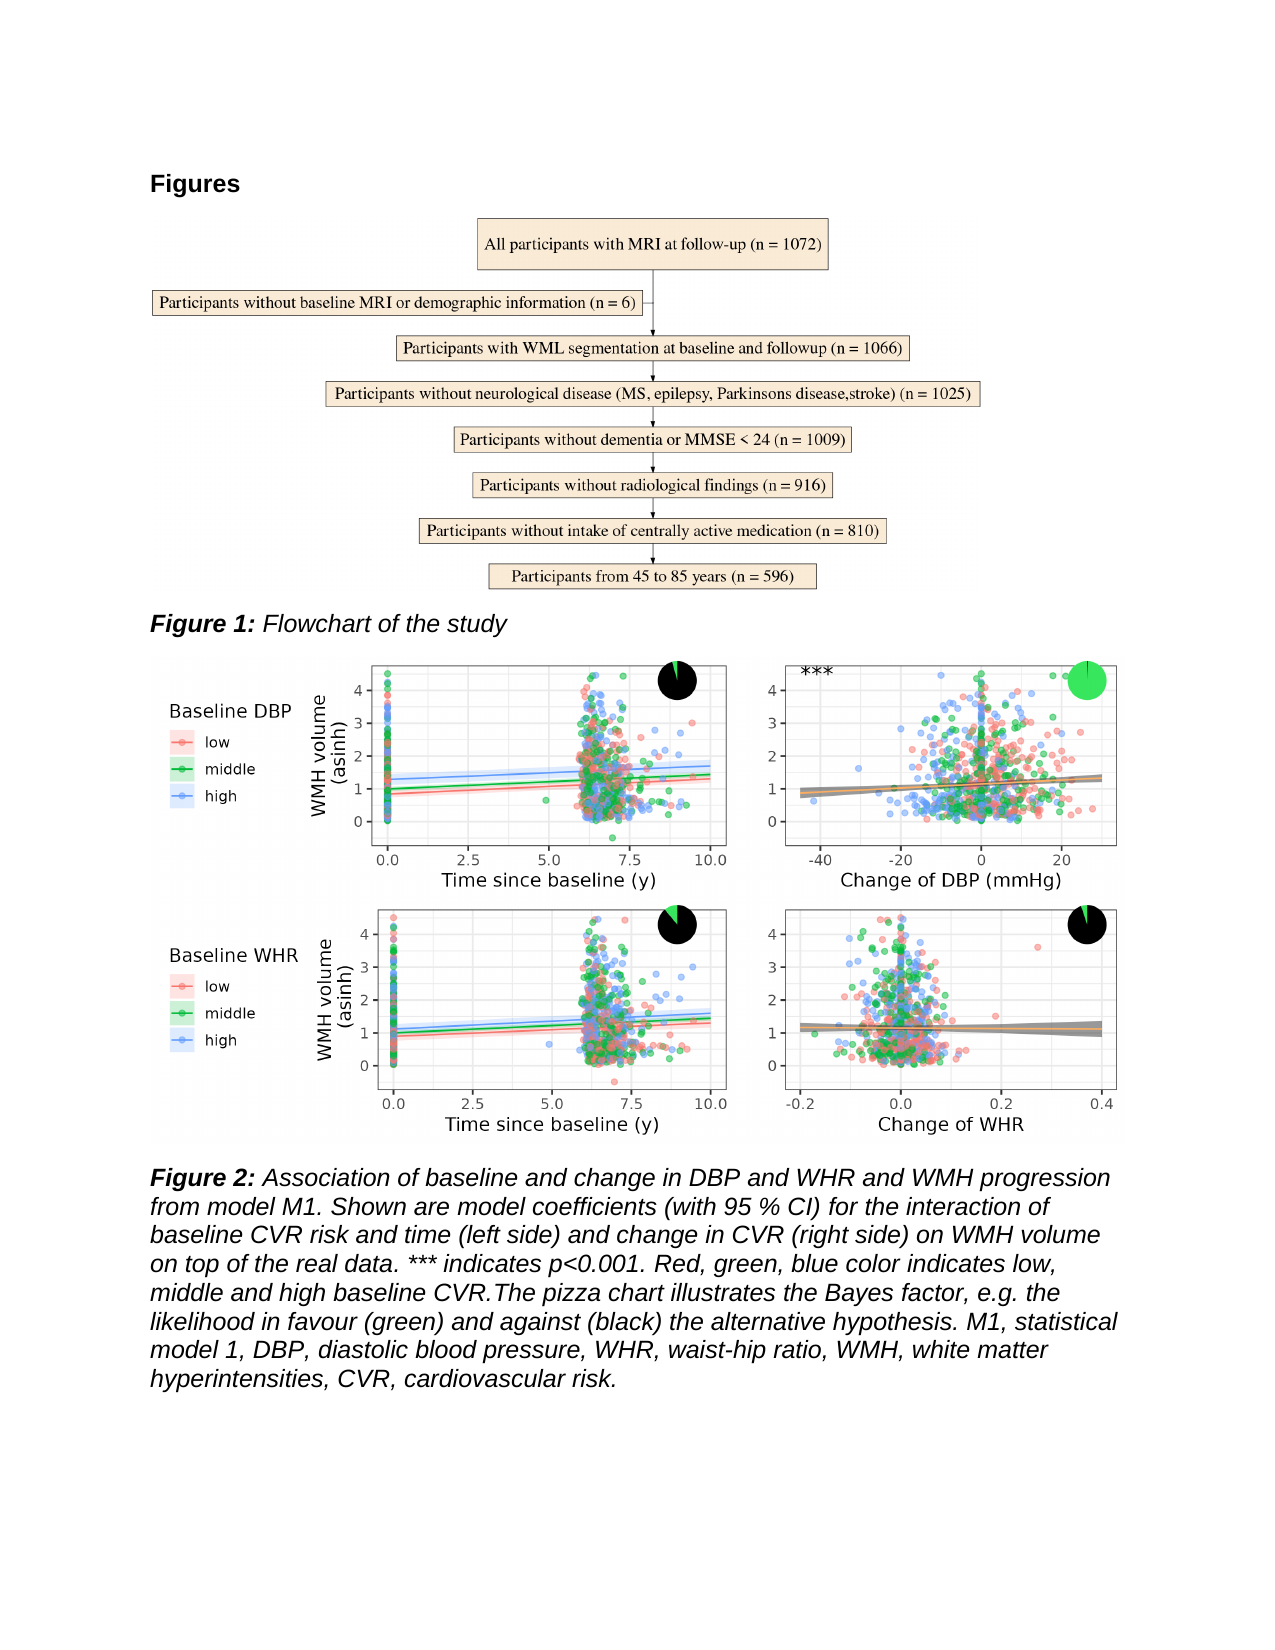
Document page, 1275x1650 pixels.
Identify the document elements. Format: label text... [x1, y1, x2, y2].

picture [150, 216, 982, 591]
text Figure 2: Association of baseline and change in DBP and WHR and WMH progression from model M1. Shown are model coefficients (with 95 % CI) for the interaction of baseline CVR risk and time (left side) and change in CVR (right side) on WMH volume on top of the real data. *** indicates p<0.001. Red, green, blue color indicates low, middle and high baseline CVR.The pizza chart illustrates the Bayes factor, e.g. the likelihood in favour (green) and against (black) the alternative hypothesis. M1, statistical model 1, DBP, diastolic blood pressure, WHR, waist-hip ratio, WMH, white matter hyperintensities, CVR, cardiovascular risk. [150, 1144, 1125, 1393]
picture [150, 656, 1125, 1144]
text Figure 1: Flowchart of the study [150, 609, 1125, 638]
text Figures [150, 169, 1125, 197]
